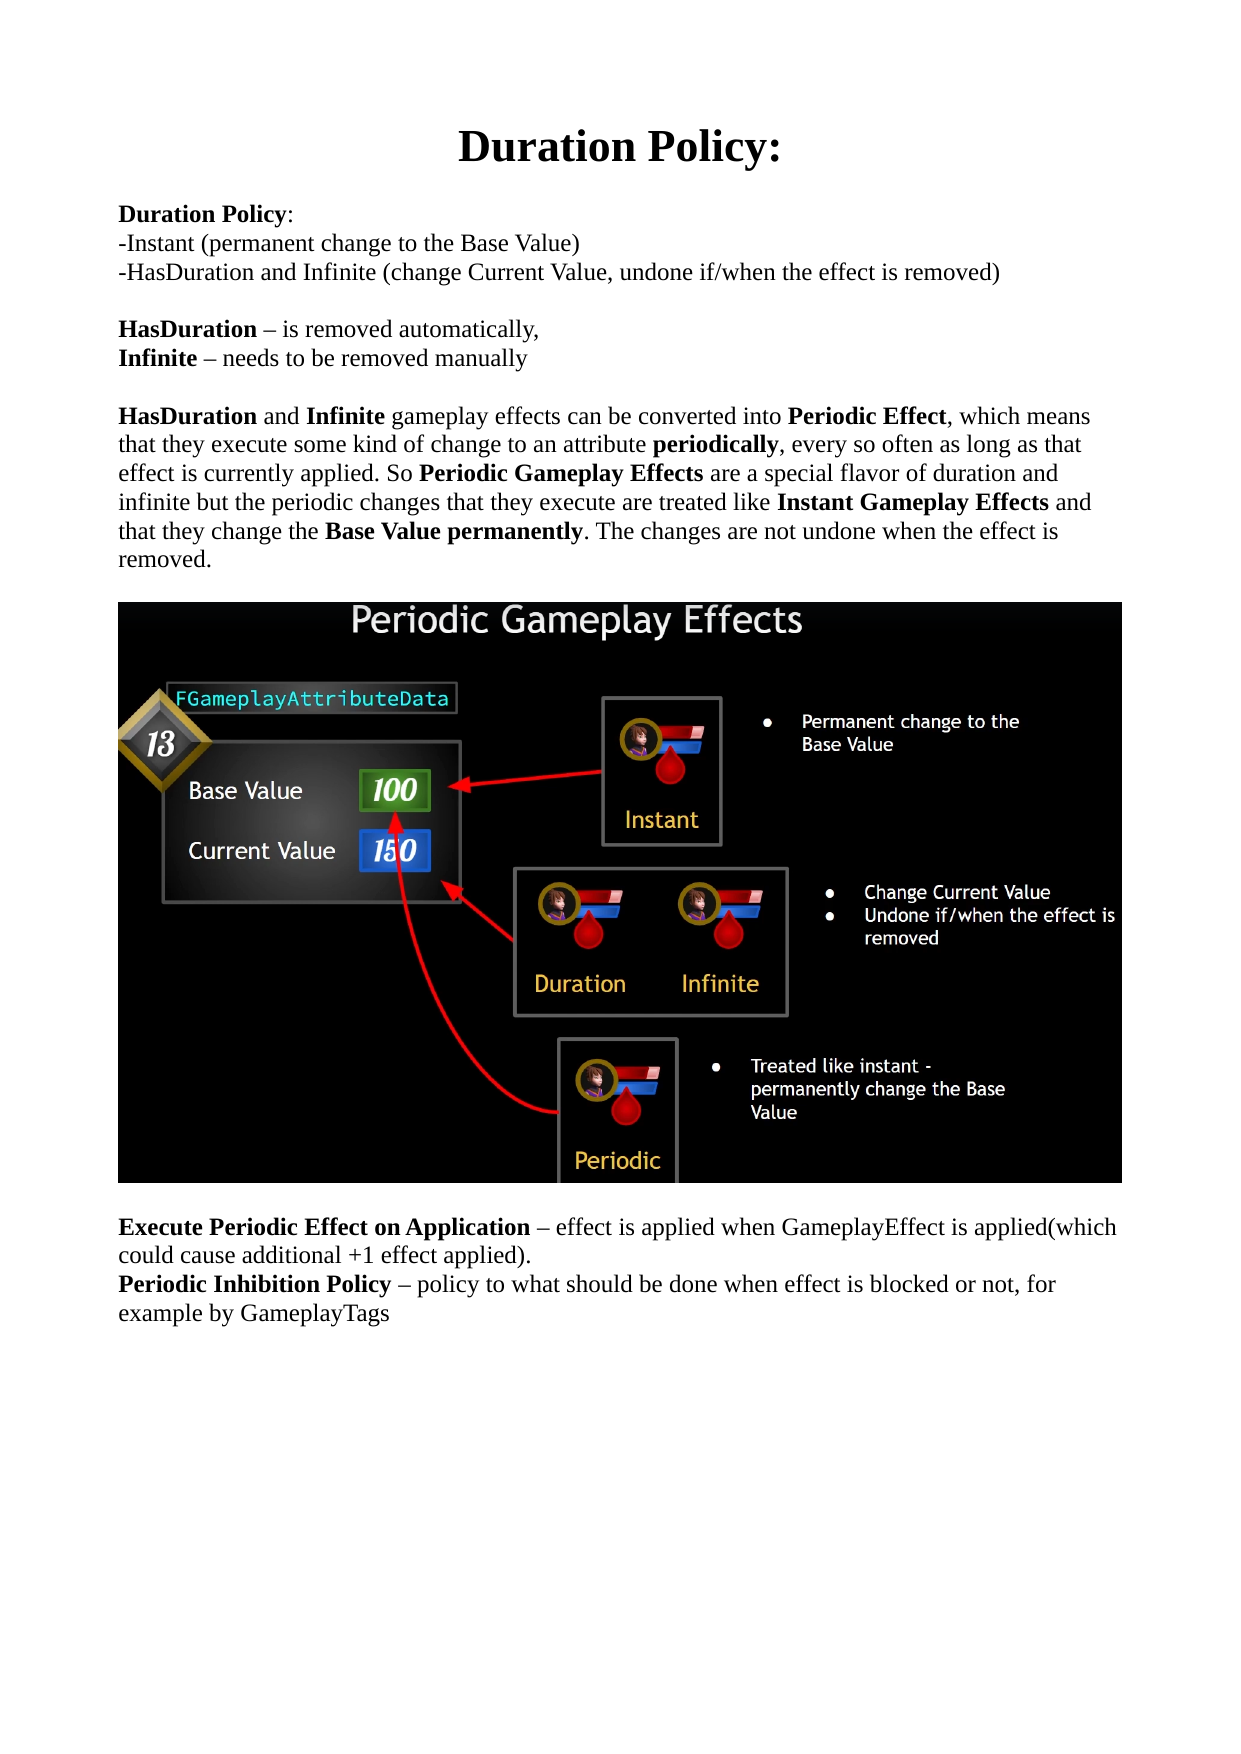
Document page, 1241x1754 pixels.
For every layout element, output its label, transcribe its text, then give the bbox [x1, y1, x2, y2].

text -Instant (permanent change to the Base Value) [118, 228, 1122, 257]
text Infinite – needs to be removed manually [118, 343, 1122, 372]
text Duration Policy: [118, 199, 1122, 228]
text Periodic Inhibition Policy – policy to what should be done when effect is blocked or not, for example by GameplayTags [118, 1269, 1122, 1327]
text HasDuration – is removed automatically, [118, 314, 1122, 343]
text Duration Policy: [118, 118, 1122, 171]
text -HasDuration and Infinite (change Current Value, undone if/when the effect is removed) [118, 257, 1122, 286]
picture [118, 602, 1122, 1183]
text HasDuration and Infinite gameplay effects can be converted into Periodic Effect, which means that they execute some kind of change to an attribute periodically, every so often as long as that effect is currently applied. So Periodic Gameplay Effects are a special flavor of duration and infinite but the periodic changes that they execute are treated like Instant Gameplay Effects and that they change the Base Value permanently. The changes are not undone when the effect is removed. [118, 401, 1122, 573]
text Execute Periodic Effect on Application – effect is applied when GameplayEffect is applied(which could cause additional +1 effect applied). [118, 1212, 1122, 1269]
